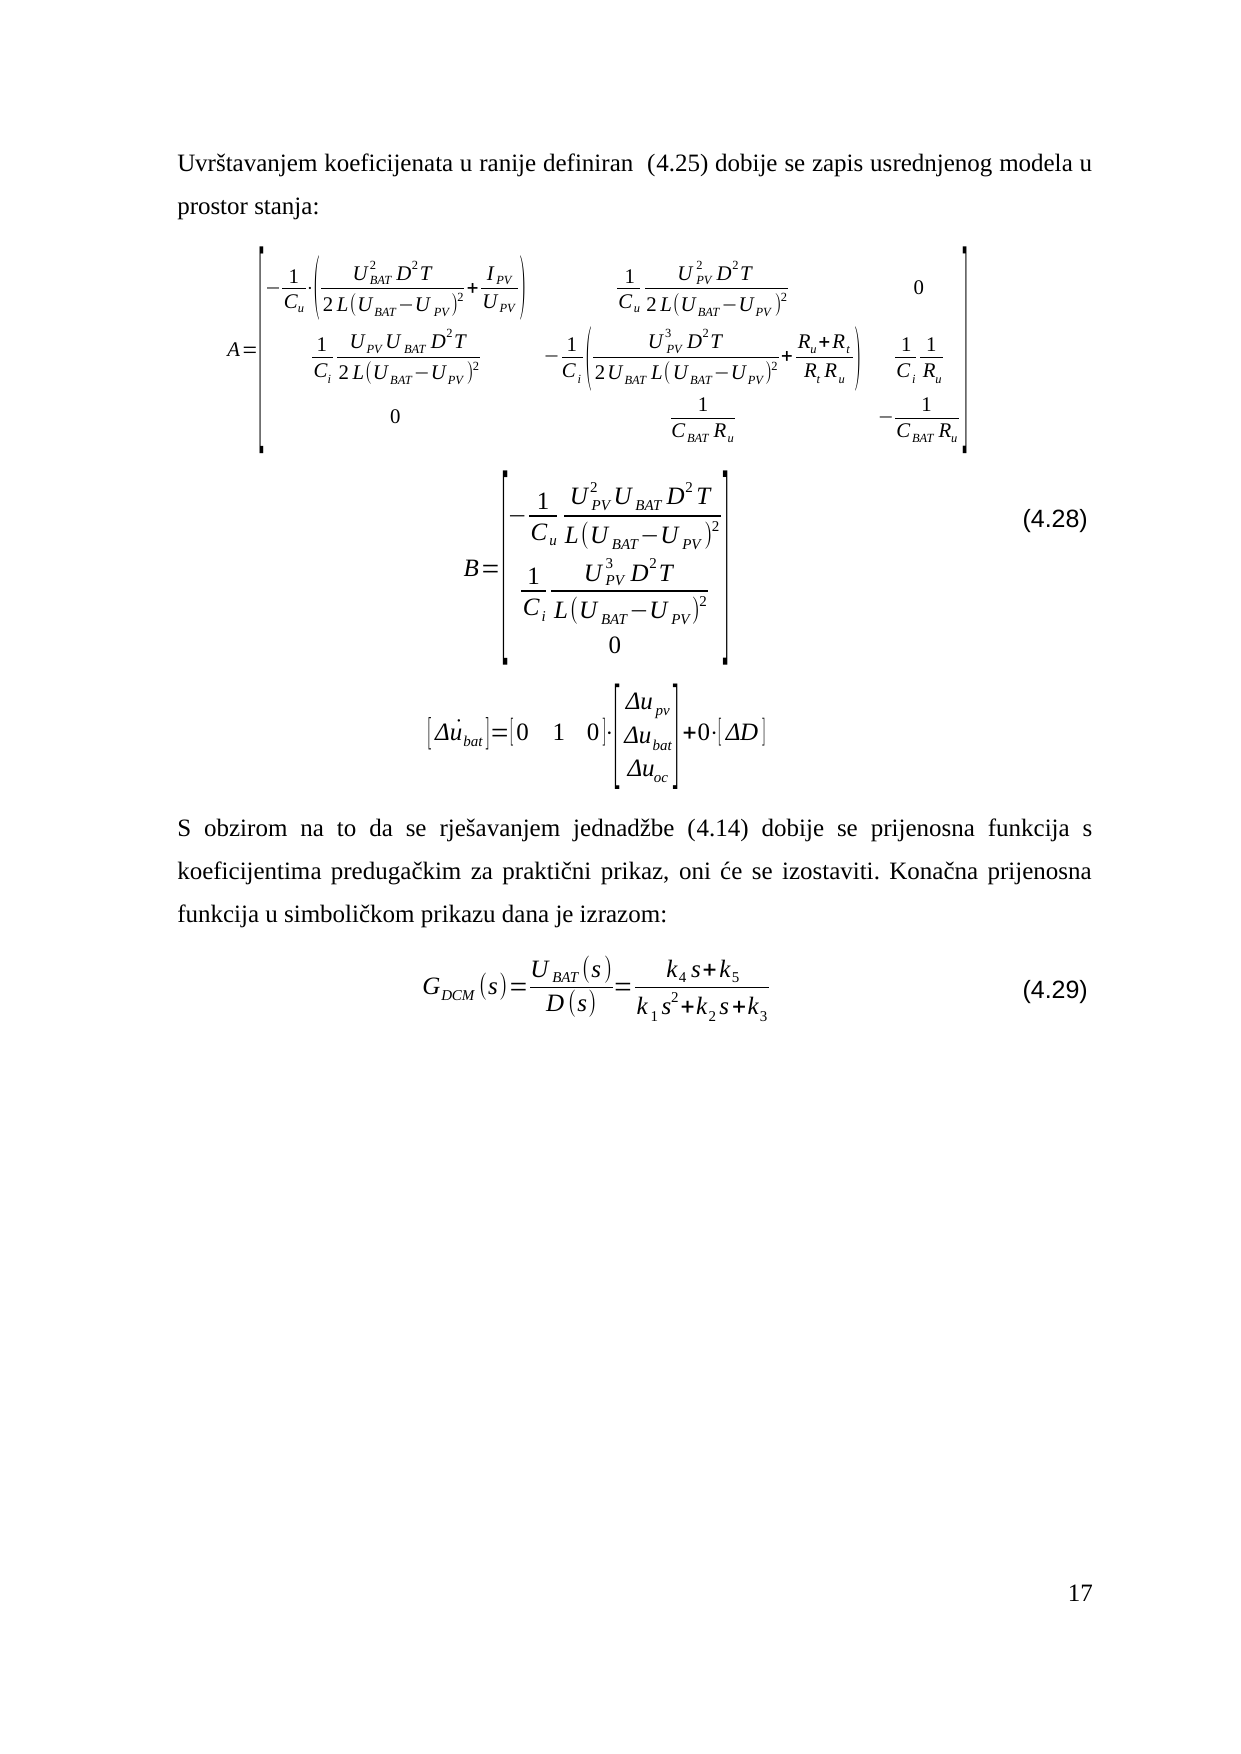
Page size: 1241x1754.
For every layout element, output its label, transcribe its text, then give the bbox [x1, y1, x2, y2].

table_header (4.28) [1016, 240, 1093, 801]
table_cell [177, 465, 1016, 677]
table_header (4.29) [1016, 948, 1093, 1034]
table_cell [177, 677, 1016, 801]
table_header [177, 948, 1016, 1034]
text S obzirom na to da se rješavanjem jednadžbe (4.14) dobije se prijenosna funkcija s koeficijentima predugačkim za praktični prikaz, oni će se izostaviti. Konačna prijenosna funkcija u simboličkom prikazu dana je izrazom: [177, 813, 1093, 928]
table_header [177, 240, 1016, 464]
text Uvrštavanjem koeficijenata u ranije definiran (4.25) dobije se zapis usrednjenog modela u prostor stanja: [177, 148, 1093, 219]
